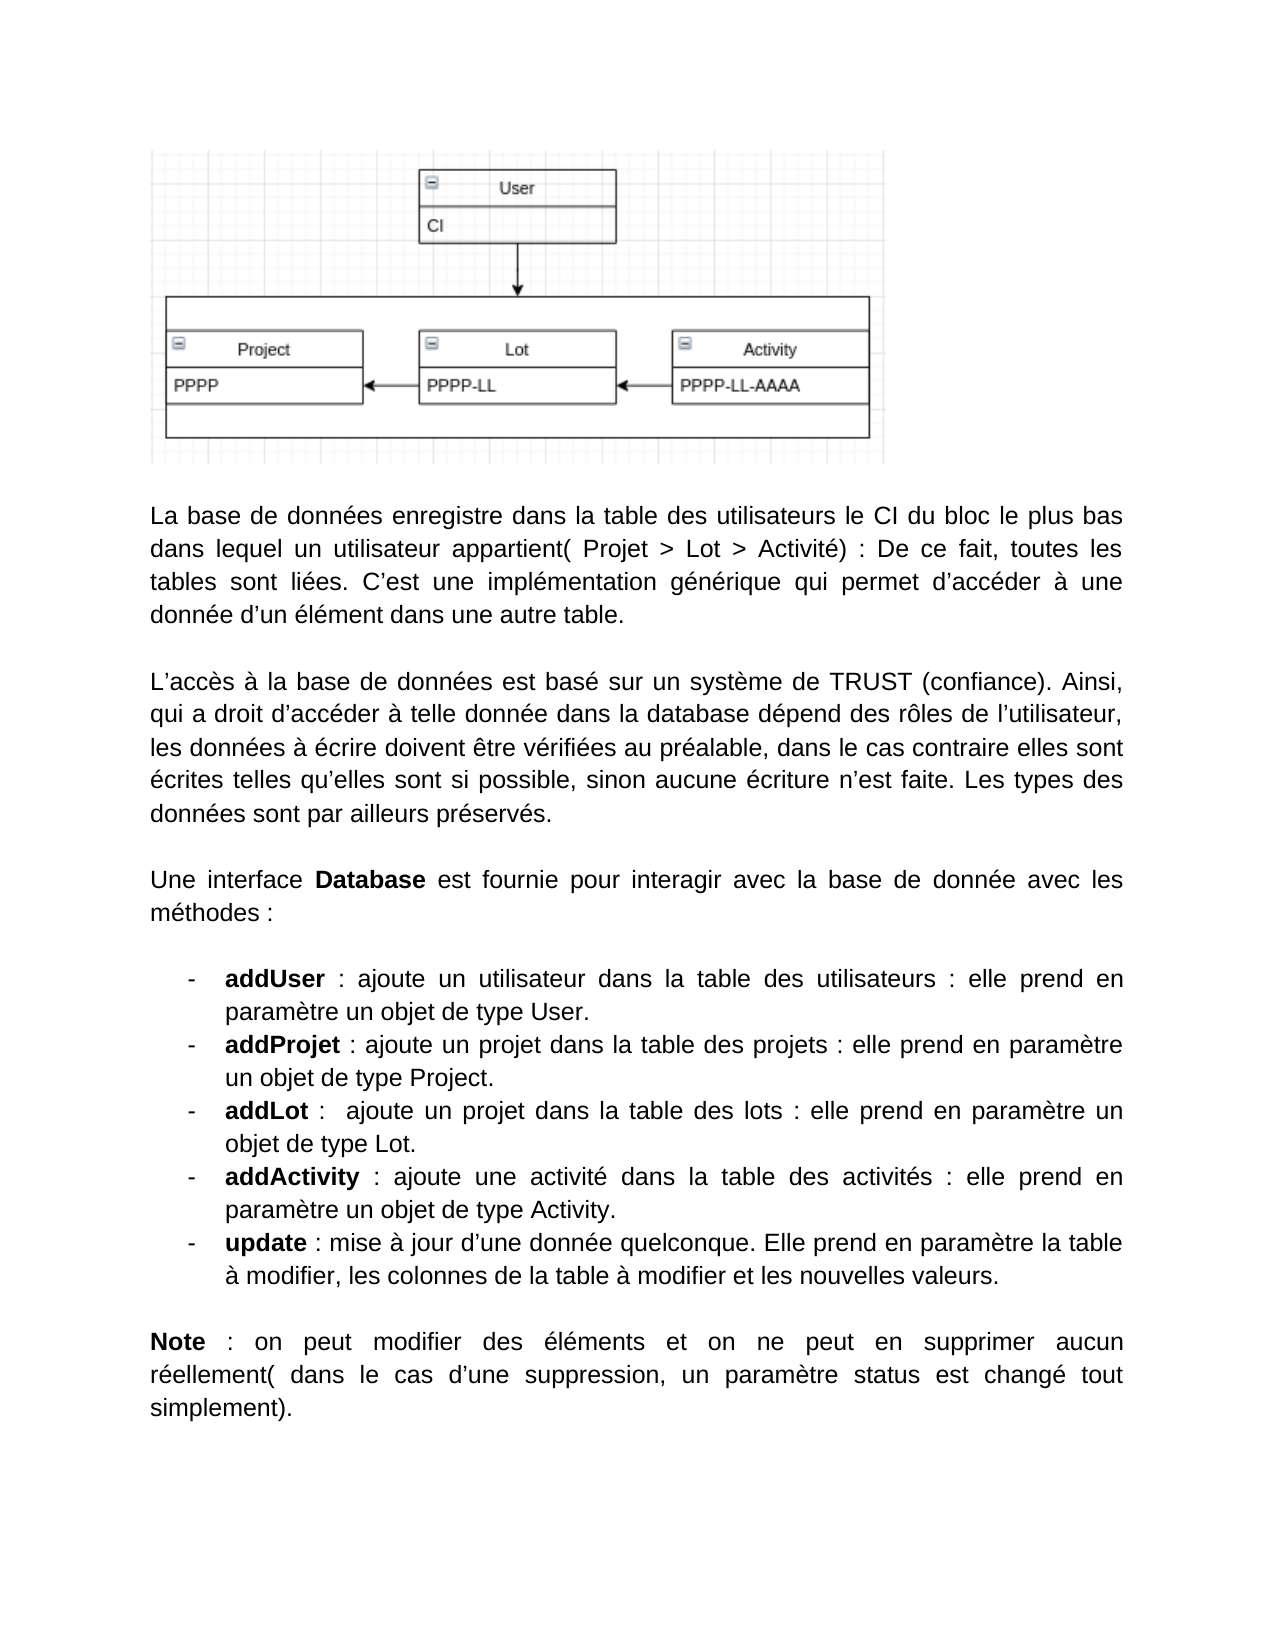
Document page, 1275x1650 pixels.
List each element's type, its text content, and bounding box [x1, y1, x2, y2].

text L’accès à la base de données est basé sur un système de TRUST (confiance). Ainsi, qui a droit d’accéder à telle donnée dans la database dépend des rôles de l’utilisateur, les données à écrire doivent être vérifiées au préalable, dans le cas contraire elles sont écrites telles qu’elles sont si possible, sinon aucune écriture n’est faite. Les types des données sont par ailleurs préservés. [150, 666, 1125, 827]
text La base de données enregistre dans la table des utilisateurs le CI du bloc le plus bas dans lequel un utilisateur appartient( Projet > Lot > Activité) : De ce fait, toutes les tables sont liées. C’est une implémentation générique qui permet d’accéder à une donnée d’un élément dans une autre table. [150, 501, 1125, 629]
text Note : on peut modifier des éléments et on ne peut en supprimer aucun réellement( dans le cas d’une suppression, un paramètre status est changé tout simplement). [150, 1327, 1125, 1422]
list addProjet : ajoute un projet dans la table des projets : elle prend en paramètre un objet de type Project. [187, 1030, 1125, 1091]
list update : mise à jour d’une donnée quelconque. Elle prend en paramètre la table à modifier, les colonnes de la table à modifier et les nouvelles valeurs. [187, 1228, 1125, 1289]
list addActivity : ajoute une activité dans la table des activités : elle prend en paramètre un objet de type Activity. [187, 1162, 1125, 1223]
list addLot : ajoute un projet dans la table des lots : elle prend en paramètre un objet de type Lot. [187, 1096, 1125, 1157]
picture [150, 150, 886, 464]
text Une interface Database est fournie pour interagir avec la base de donnée avec les méthodes : [150, 864, 1125, 926]
list addUser : ajoute un utilisateur dans la table des utilisateurs : elle prend en paramètre un objet de type User. [187, 964, 1125, 1025]
